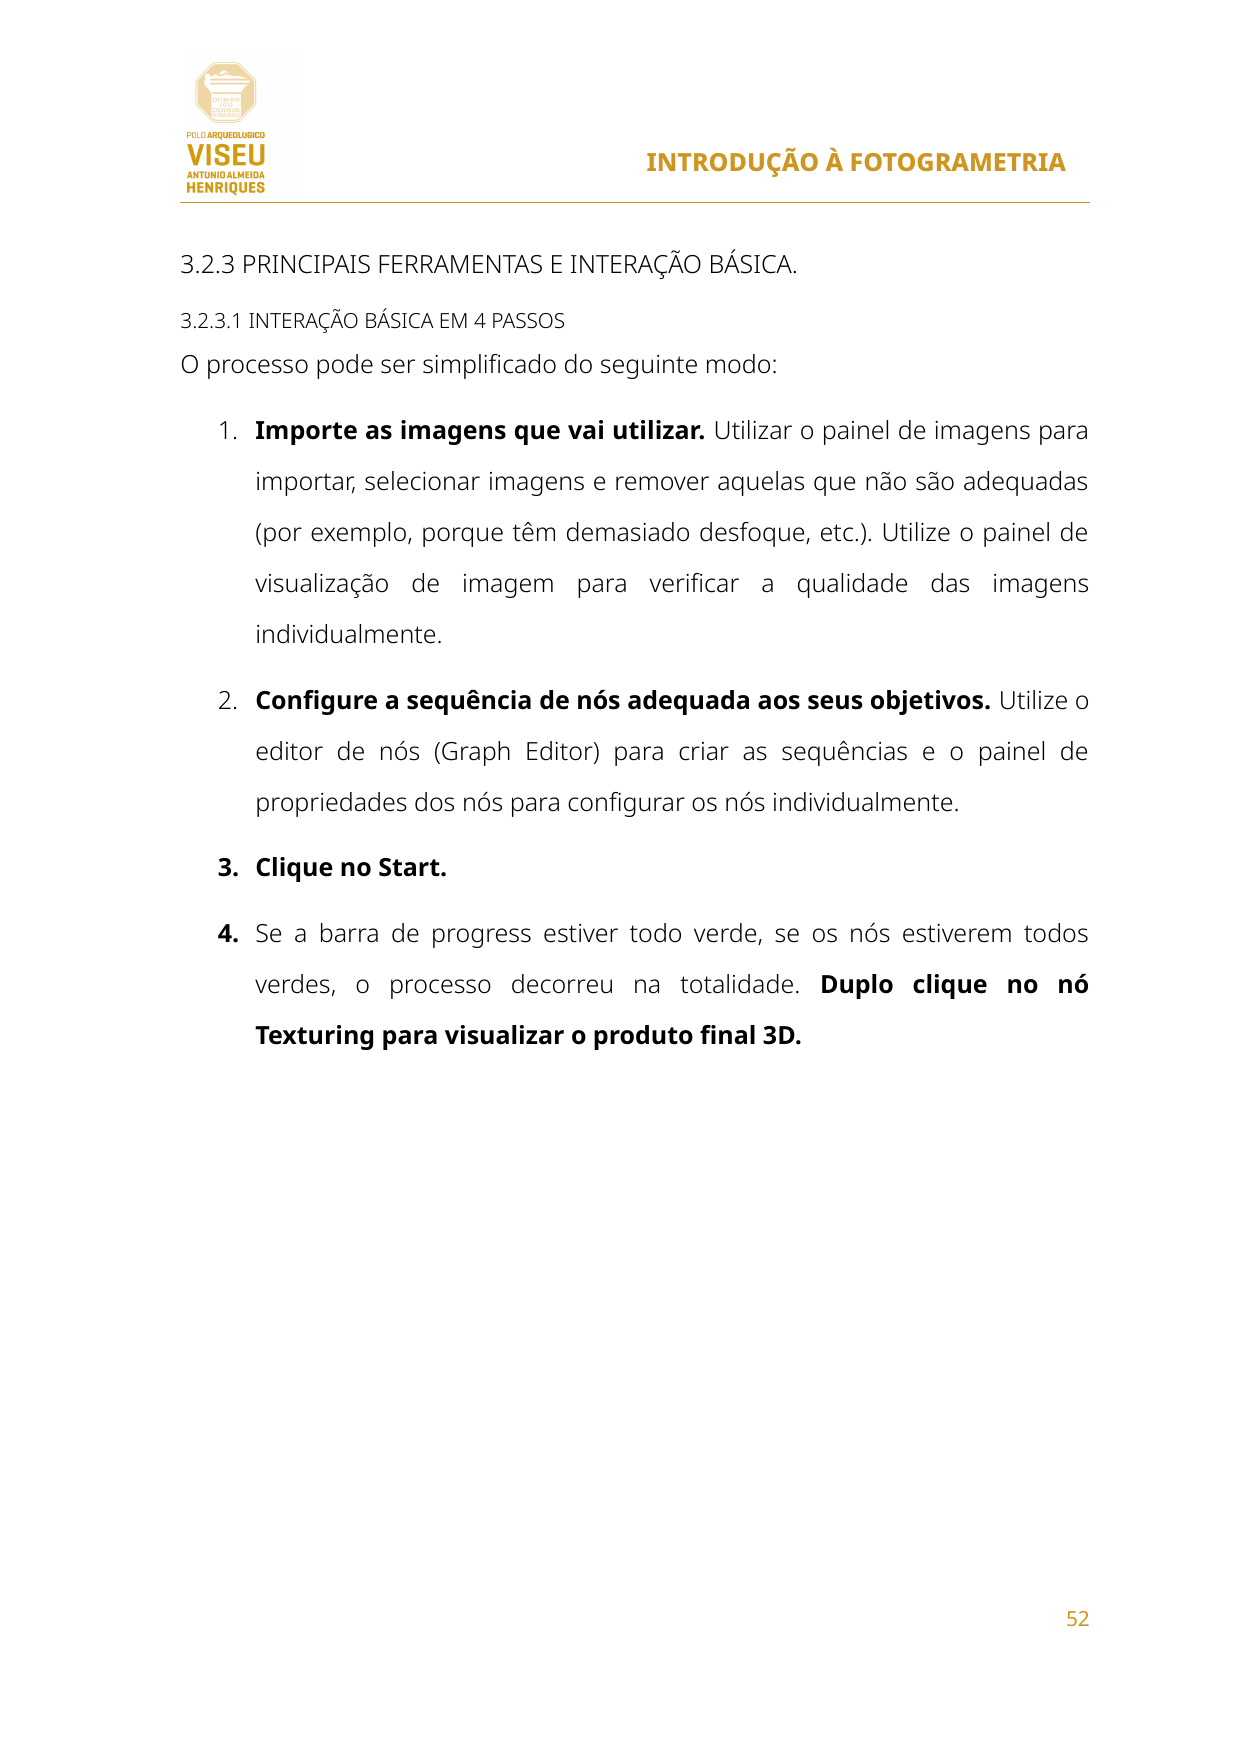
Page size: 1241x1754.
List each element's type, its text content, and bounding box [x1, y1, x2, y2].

list Clique no Start. [218, 850, 1090, 884]
subtitle 3.2.3 Principais ferramentas e interação básica. [180, 247, 1090, 281]
list Se a barra de progress estiver todo verde, se os nós estiverem todos verdes, o processo decorreu na totalidade. Duplo clique no nó Texturing para visualizar o produto final 3D. [218, 916, 1090, 1052]
list Importe as imagens que vai utilizar. Utilizar o painel de imagens para importar, selecionar imagens e remover aquelas que não são adequadas (por exemplo, porque têm demasiado desfoque, etc.). Utilize o painel de visualização de imagem para verificar a qualidade das imagens individualmente. [218, 413, 1090, 651]
text O processo pode ser simplificado do seguinte modo: [180, 347, 1090, 381]
picture [184, 54, 300, 202]
list Configure a sequência de nós adequada aos seus objetivos. Utilize o editor de nós (Graph Editor) para criar as sequências e o painel de propriedades dos nós para configurar os nós individualmente. [218, 682, 1090, 818]
subtitle 3.2.3.1 Interação Básica em 4 passos [180, 306, 1090, 334]
